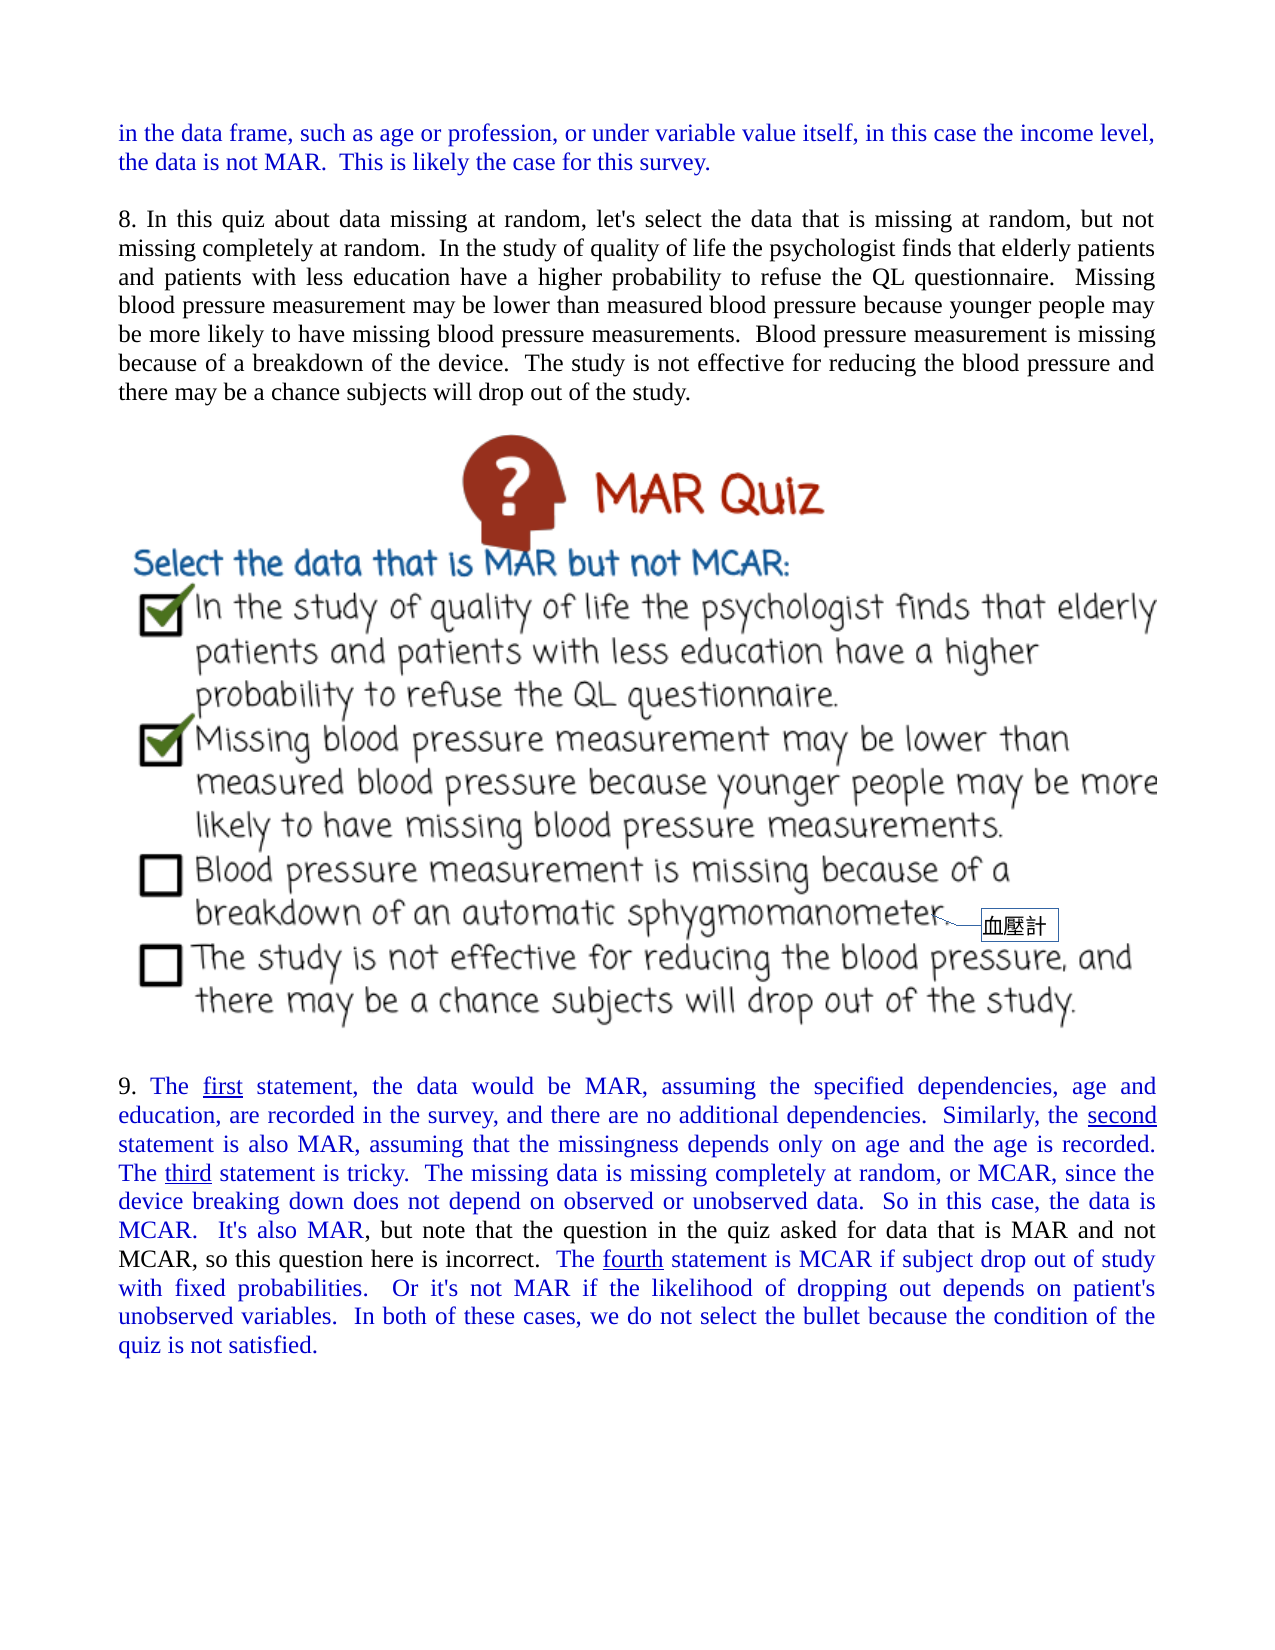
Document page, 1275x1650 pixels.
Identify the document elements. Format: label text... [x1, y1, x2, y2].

text 8. In this quiz about data missing at random, let's select the data that is missing at random, but not missing completely at random. In the study of quality of life the psychologist finds that elderly patients and patients with less education have a higher probability to refuse the QL questionnaire. Missing blood pressure measurement may be lower than measured blood pressure because younger people may be more likely to have missing blood pressure measurements. Blood pressure measurement is missing because of a breakdown of the device. The study is not effective for reducing the blood pressure and there may be a chance subjects will drop out of the study. [118, 204, 1157, 406]
text 9. The first statement, the data would be MAR, assuming the specified dependencies, age and education, are recorded in the survey, and there are no additional dependencies. Similarly, the second statement is also MAR, assuming that the missingness depends only on age and the age is recorded. The third statement is tricky. The missing data is missing completely at random, or MCAR, since the device breaking down does not depend on observed or unobserved data. So in this case, the data is MCAR. It's also MAR, but note that the question in the quiz asked for data that is MAR and not MCAR, so this question here is incorrect. The fourth statement is MCAR if subject drop out of study with fixed probabilities. Or it's not MAR if the likelihood of dropping out depends on patient's unobserved variables. In both of these cases, we do not select the bullet because the condition of the quiz is not satisfied. [118, 1071, 1157, 1359]
picture [118, 434, 1157, 1043]
text in the data frame, such as age or profession, or under variable value itself, in this case the income level, the data is not MAR. This is likely the case for this survey. [118, 118, 1157, 176]
